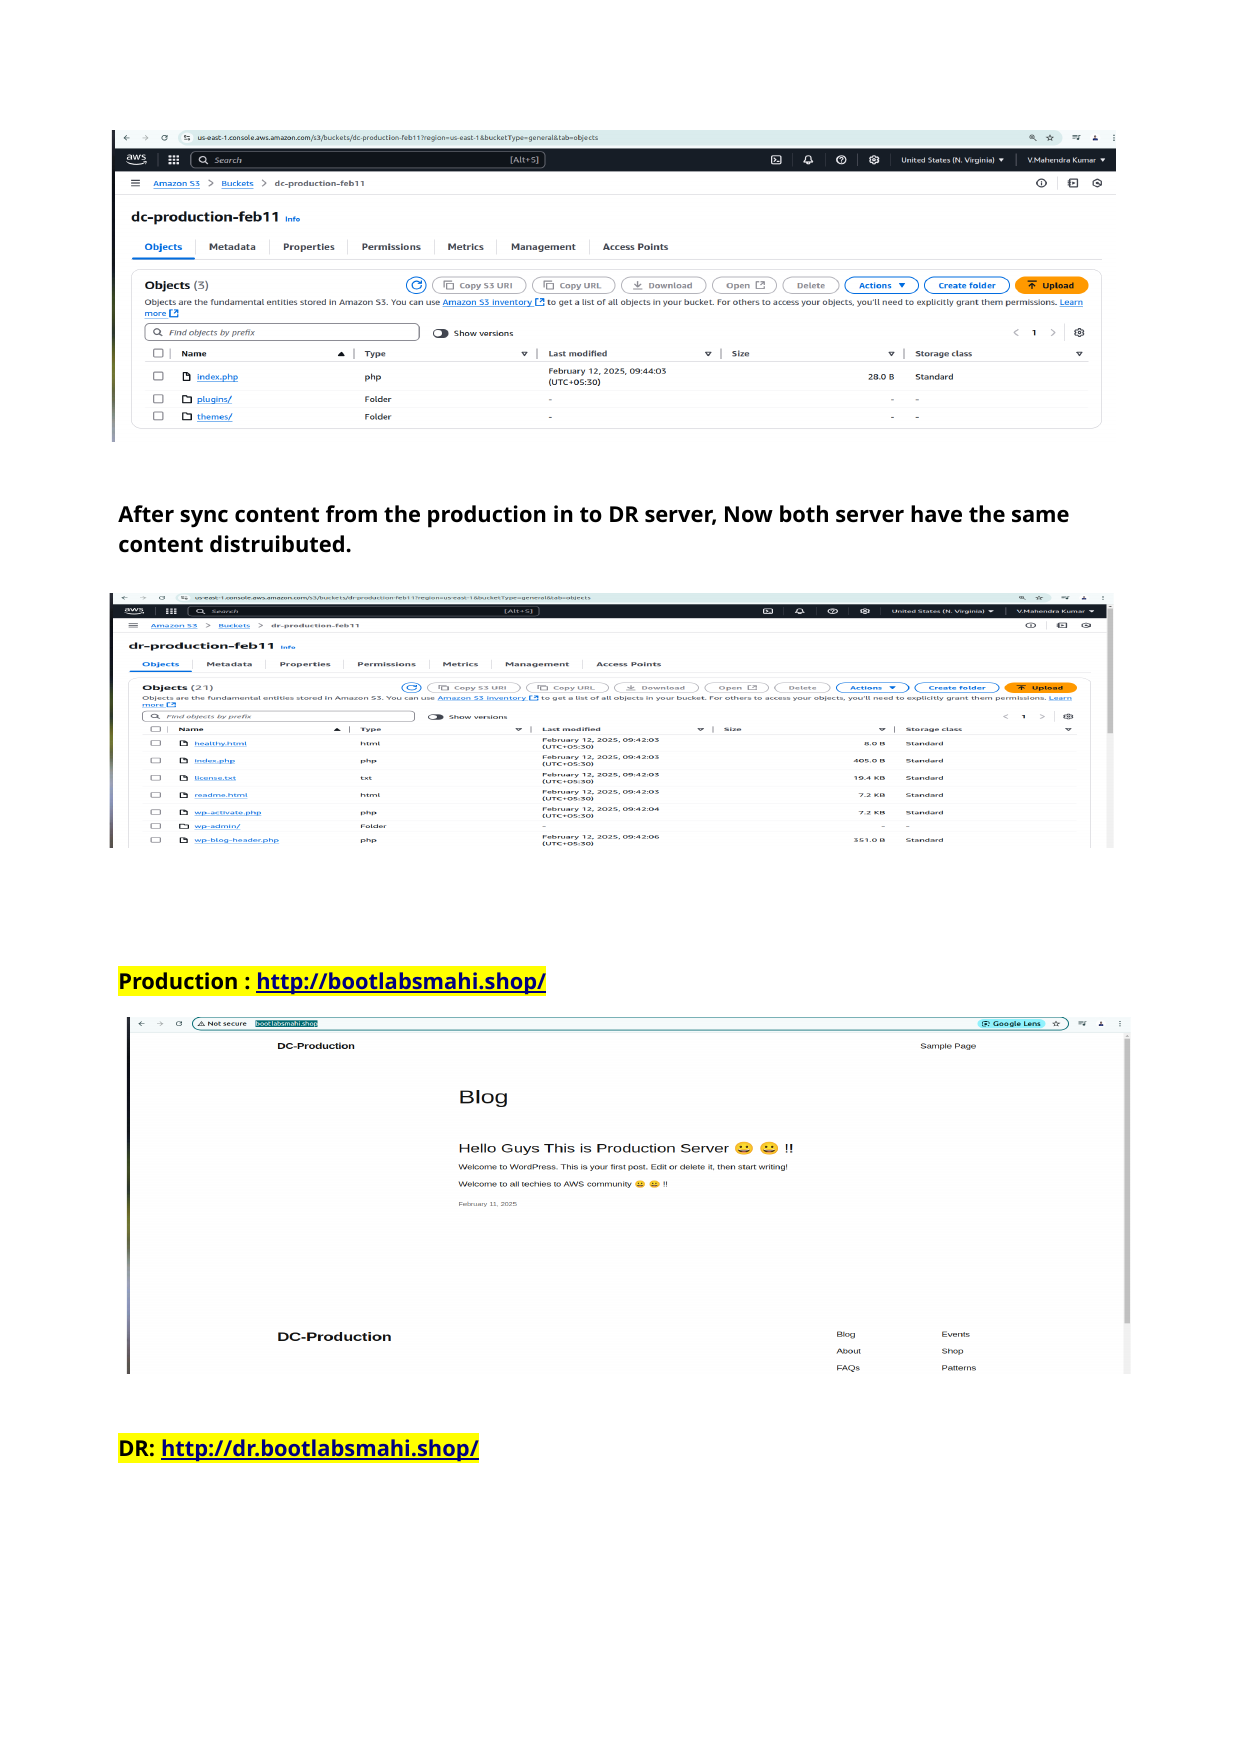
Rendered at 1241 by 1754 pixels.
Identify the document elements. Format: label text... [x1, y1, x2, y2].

text Production : http://bootlabsmahi.shop/ [118, 966, 1122, 996]
text After sync content from the production in to DR server, Now both server have the same content distruibuted. [118, 499, 1122, 558]
text DR: http://dr.bootlabsmahi.shop/ [118, 1433, 1122, 1463]
picture [109, 593, 1114, 848]
picture [126, 1017, 1131, 1374]
picture [111, 130, 1116, 442]
